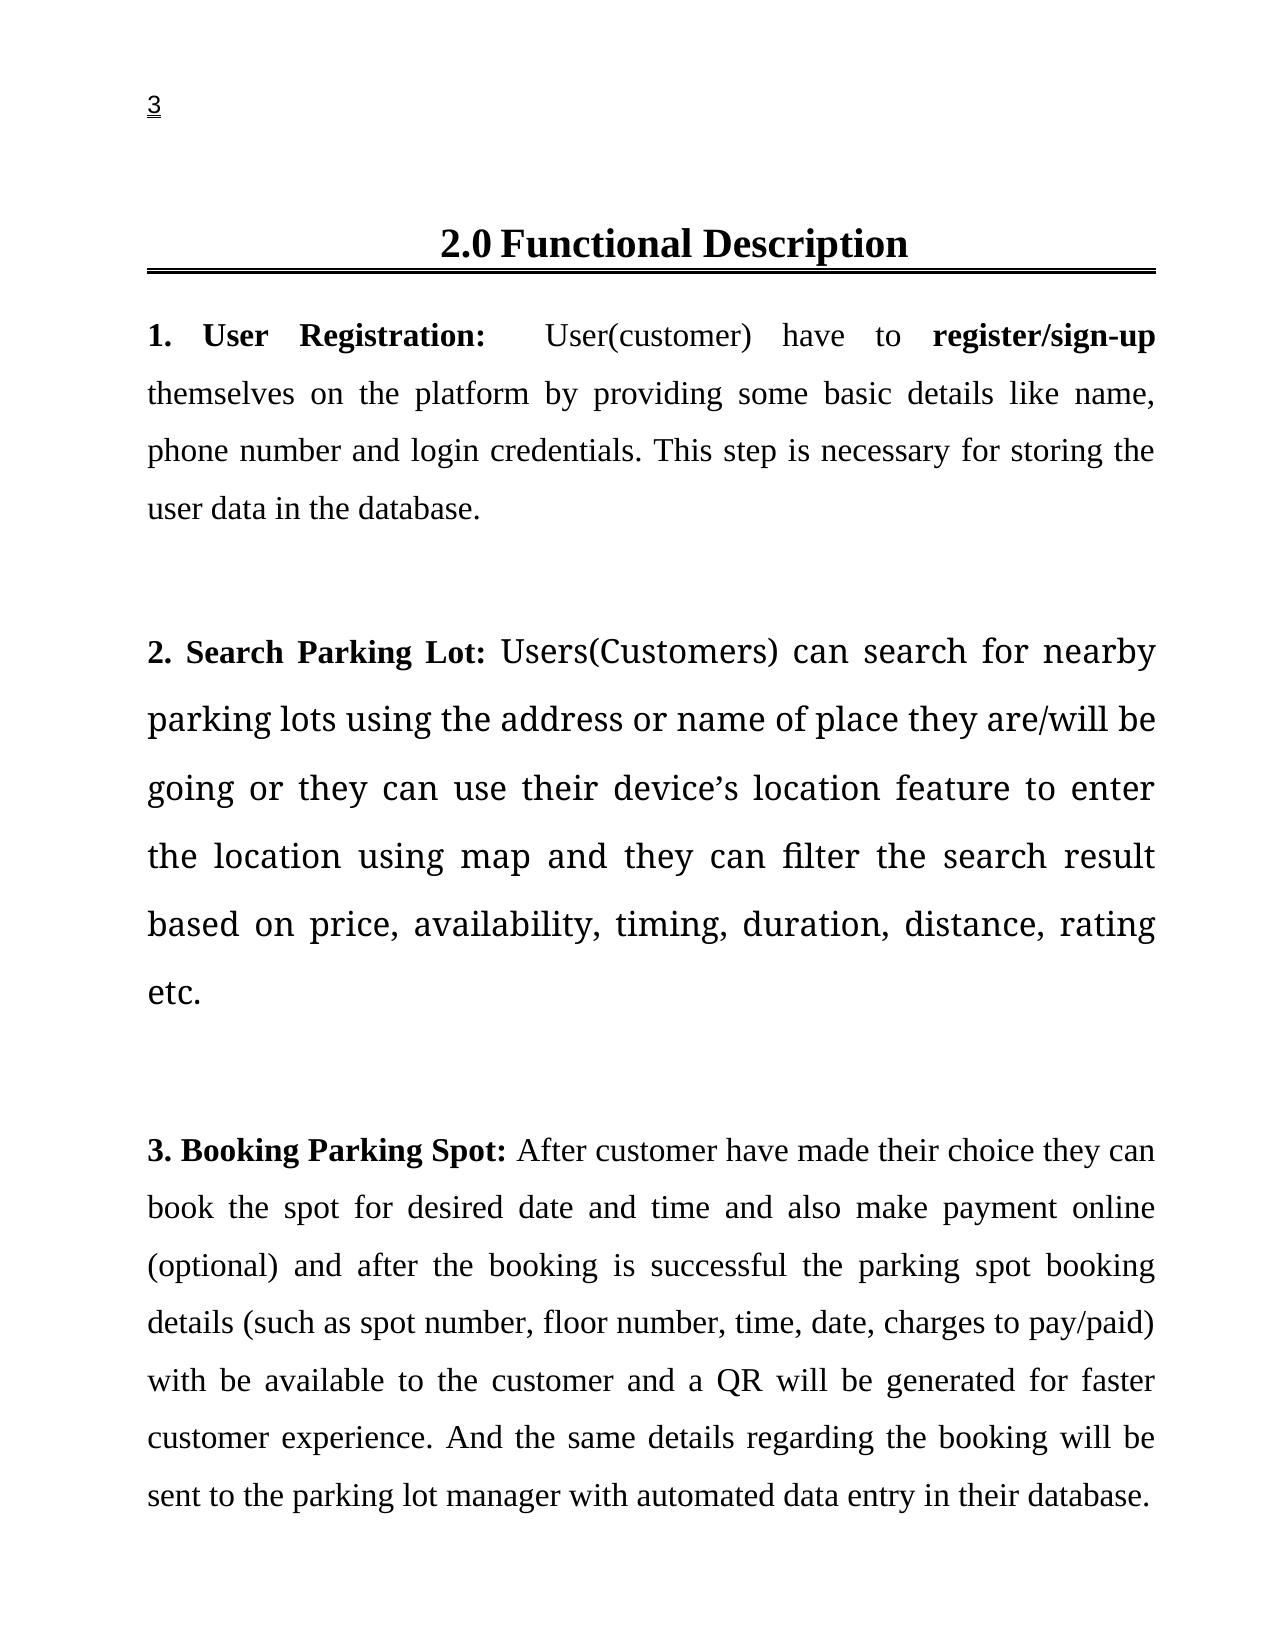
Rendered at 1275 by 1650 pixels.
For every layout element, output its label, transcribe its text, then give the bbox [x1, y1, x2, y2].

text 3. Booking Parking Spot: After customer have made their choice they can book the spot for desired date and time and also make payment online (optional) and after the booking is successful the parking spot booking details (such as spot number, floor number, time, date, charges to pay/paid) with be available to the customer and a QR will be generated for faster customer experience. And the same details regarding the booking will be sent to the parking lot manager with automated data entry in their database. [147, 1130, 1156, 1513]
text 2. Search Parking Lot: Users(Customers) can search for nearby parking lots using the address or name of place they are/will be going or they can use their device’s location feature to enter the location using map and they can filter the search result based on price, availability, timing, duration, distance, rating etc. [147, 628, 1156, 1014]
text 1. User Registration: User(customer) have to register/sign-up themselves on the platform by providing some basic details like name, phone number and login credentials. This step is necessary for storing the user data in the database. [147, 316, 1156, 526]
subtitle 2.0 Functional Description [147, 218, 1156, 268]
